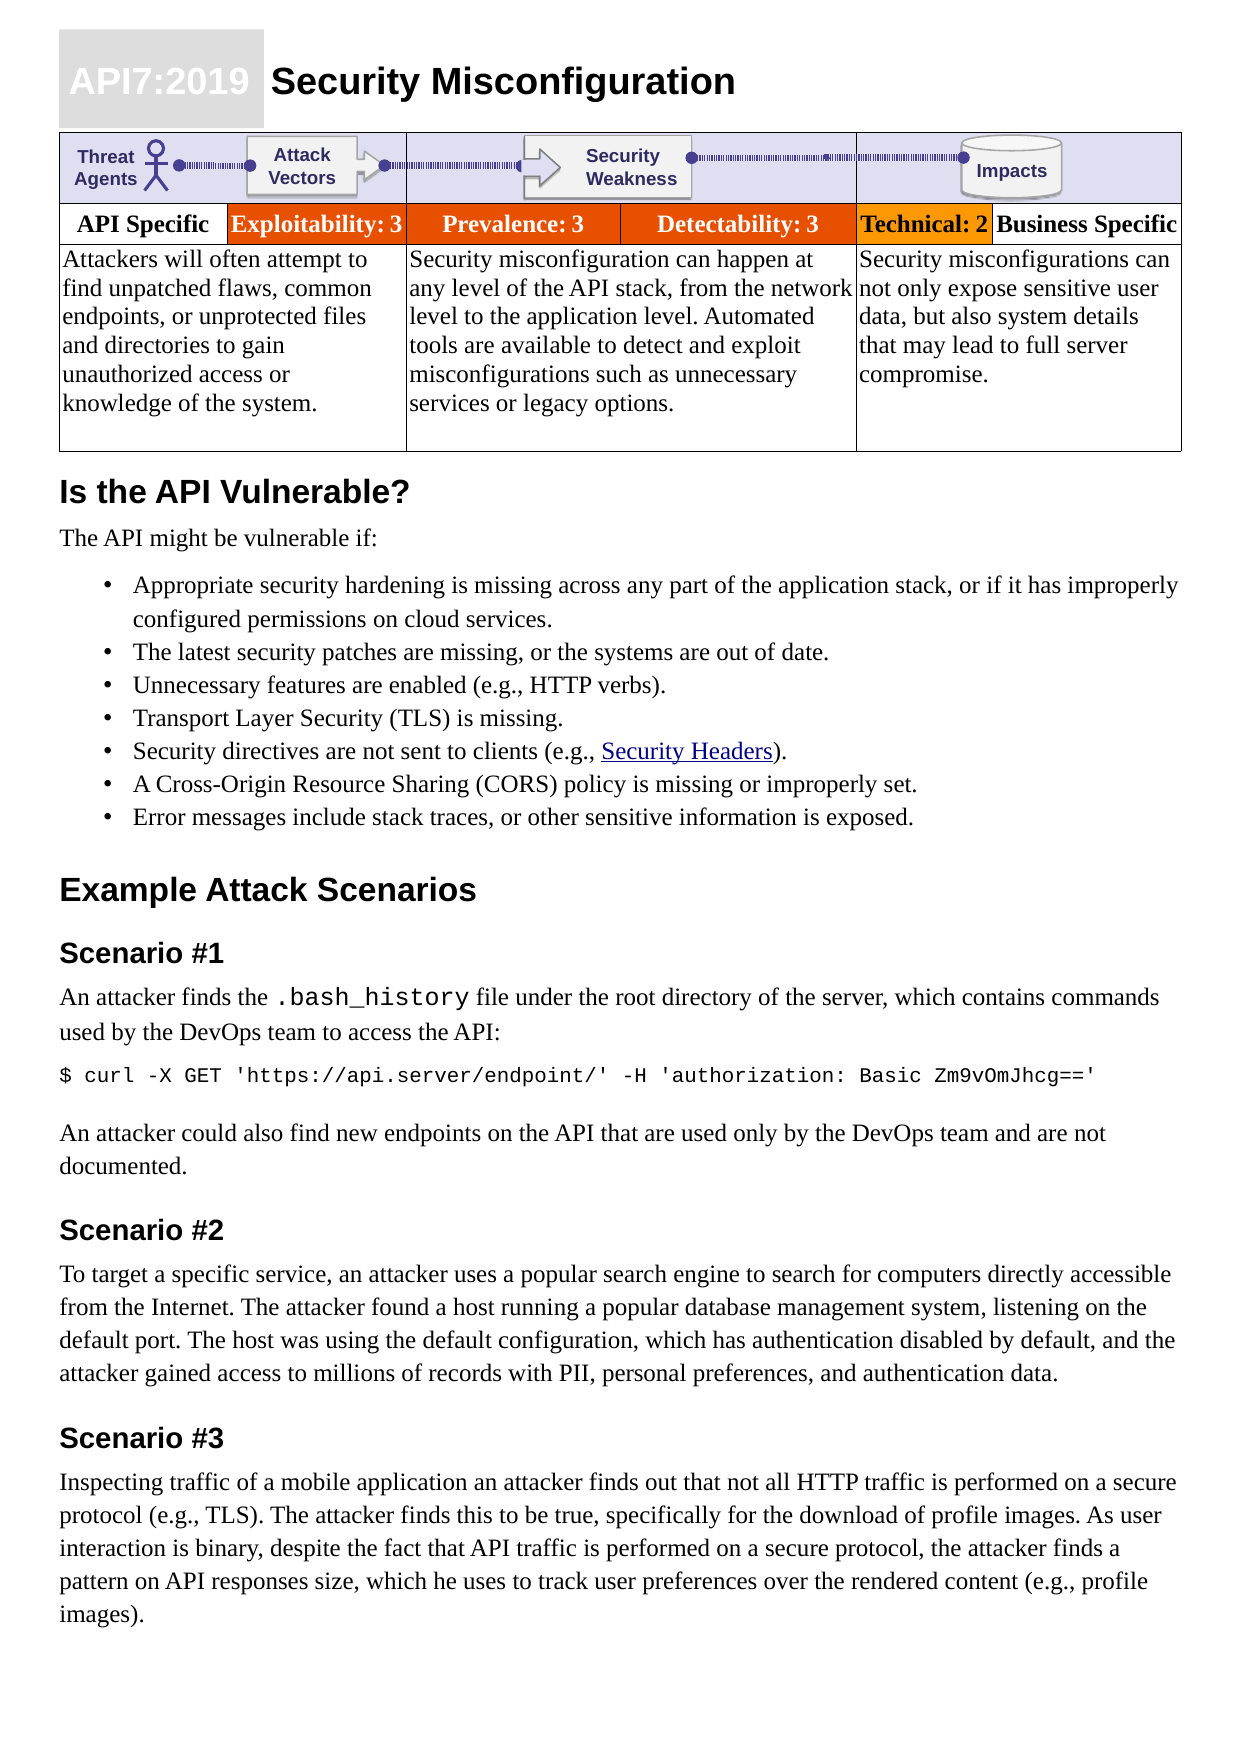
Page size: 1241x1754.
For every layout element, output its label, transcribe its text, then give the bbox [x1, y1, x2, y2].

table_cell Technical: 2 [857, 204, 992, 244]
table_cell Security misconfigurations can not only expose sensitive user data, but also system details that may lead to full server compromise. [857, 245, 1181, 451]
list The latest security patches are missing, or the systems are out of date. [103, 637, 1181, 665]
text An attacker could also find new endpoints on the API that are used only by the DevOps team and are not documented. [59, 1118, 1181, 1180]
table_header [620, 133, 856, 203]
subtitle Is the API Vulnerable? [59, 472, 1181, 511]
table_header [407, 133, 620, 203]
table_cell API Specific [60, 204, 227, 244]
list Error messages include stack traces, or other sensitive information is exposed. [103, 802, 1181, 831]
list Unnecessary features are enabled (e.g., HTTP verbs). [103, 670, 1181, 698]
subtitle Scenario #2 [59, 1213, 1181, 1247]
subtitle Example Attack Scenarios [59, 870, 1181, 909]
table_header [227, 133, 406, 203]
table_header [60, 133, 227, 203]
text To target a specific service, an attacker uses a popular search engine to search for computers directly accessible from the Internet. The attacker found a host running a popular database management system, listening on the default port. The host was using the default configuration, which has authentication disabled by default, and the attacker gained access to millions of records with PII, personal preferences, and authentication data. [59, 1259, 1181, 1387]
table_header [992, 133, 1181, 203]
table_cell Exploitability: 3 [228, 204, 406, 244]
table_cell Prevalence: 3 [407, 204, 620, 244]
text An attacker finds the .bash_history file under the root directory of the server, which contains commands used by the DevOps team to access the API: [59, 982, 1181, 1046]
table_cell Detectability: 3 [621, 204, 856, 244]
table_cell Attackers will often attempt to find unpatched flaws, common endpoints, or unprotected files and directories to gain unauthorized access or knowledge of the system. [60, 245, 406, 451]
list A Cross-Origin Resource Sharing (CORS) policy is missing or improperly set. [103, 769, 1181, 797]
list Transport Layer Security (TLS) is missing. [103, 703, 1181, 731]
list Security directives are not sent to clients (e.g., Security Headers). [103, 736, 1181, 764]
list Appropriate security hardening is missing across any part of the application stack, or if it has improperly configured permissions on cloud services. [103, 571, 1181, 632]
table_cell Business Specific [993, 204, 1181, 244]
text $ curl -X GET 'https://api.server/endpoint/' -H 'authorization: Basic Zm9vOmJhcg==' [59, 1065, 1181, 1088]
text Inspecting traffic of a mobile application an attacker finds out that not all HTTP traffic is performed on a secure protocol (e.g., TLS). The attacker finds this to be true, specifically for the download of profile images. As user interaction is binary, despite the fact that API traffic is performed on a secure protocol, the attacker finds a pattern on API responses size, which he uses to track user preferences over the rendered content (e.g., profile images). [59, 1467, 1181, 1628]
table_header [857, 133, 992, 203]
subtitle Scenario #1 [59, 936, 1181, 970]
subtitle Scenario #3 [59, 1421, 1181, 1454]
table_cell Security misconfiguration can happen at any level of the API stack, from the network level to the application level. Automated tools are available to detect and exploit misconfigurations such as unnecessary services or legacy options. [407, 245, 856, 451]
text The API might be vulnerable if: [59, 523, 1181, 552]
